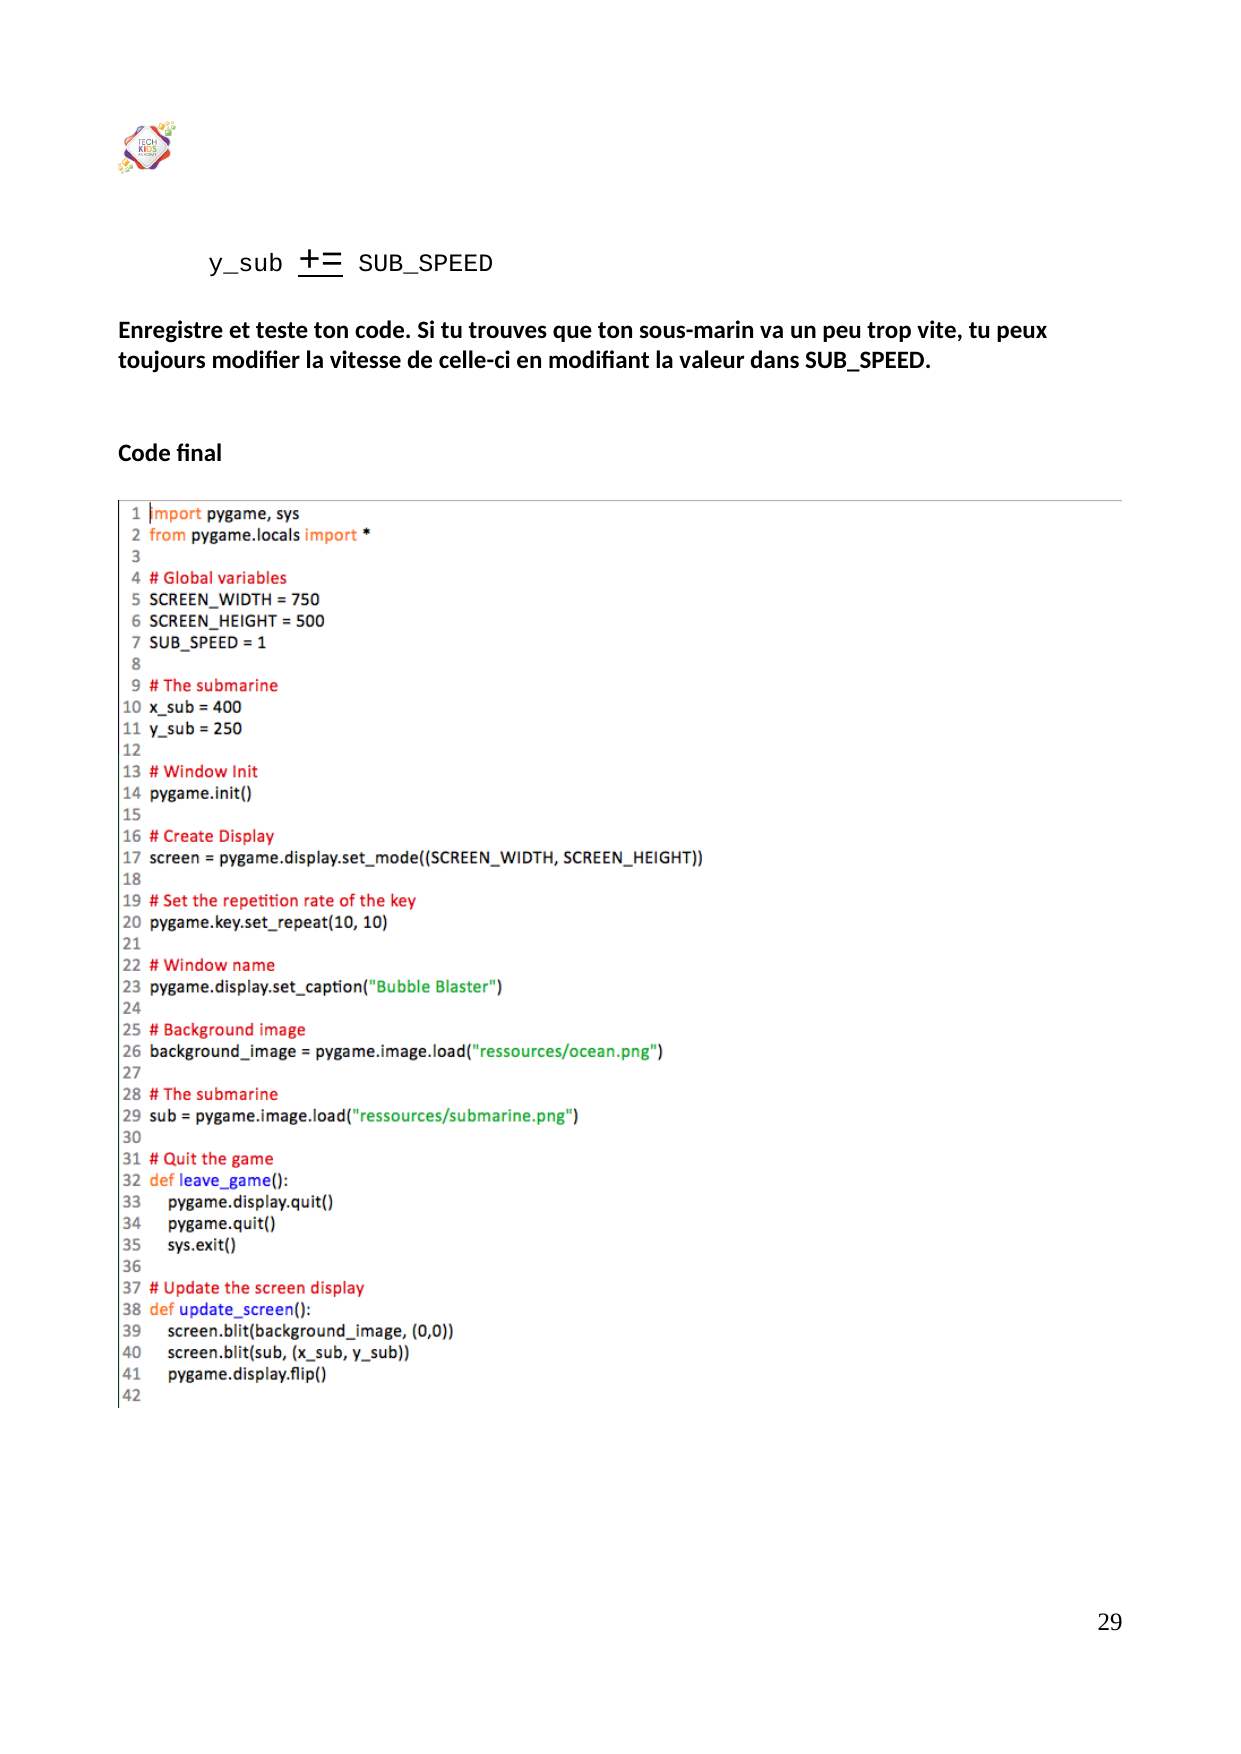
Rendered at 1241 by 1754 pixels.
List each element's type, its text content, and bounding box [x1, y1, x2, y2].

text y_sub += SUB_SPEED [118, 240, 1122, 283]
picture [118, 118, 176, 176]
text Code final [118, 437, 1122, 468]
text Enregistre et teste ton code. Si tu trouves que ton sous-marin va un peu trop vite, tu peux toujours modifier la vitesse de celle-ci en modifiant la valeur dans SUB_SPEED. [118, 314, 1122, 375]
picture [118, 500, 1123, 1408]
